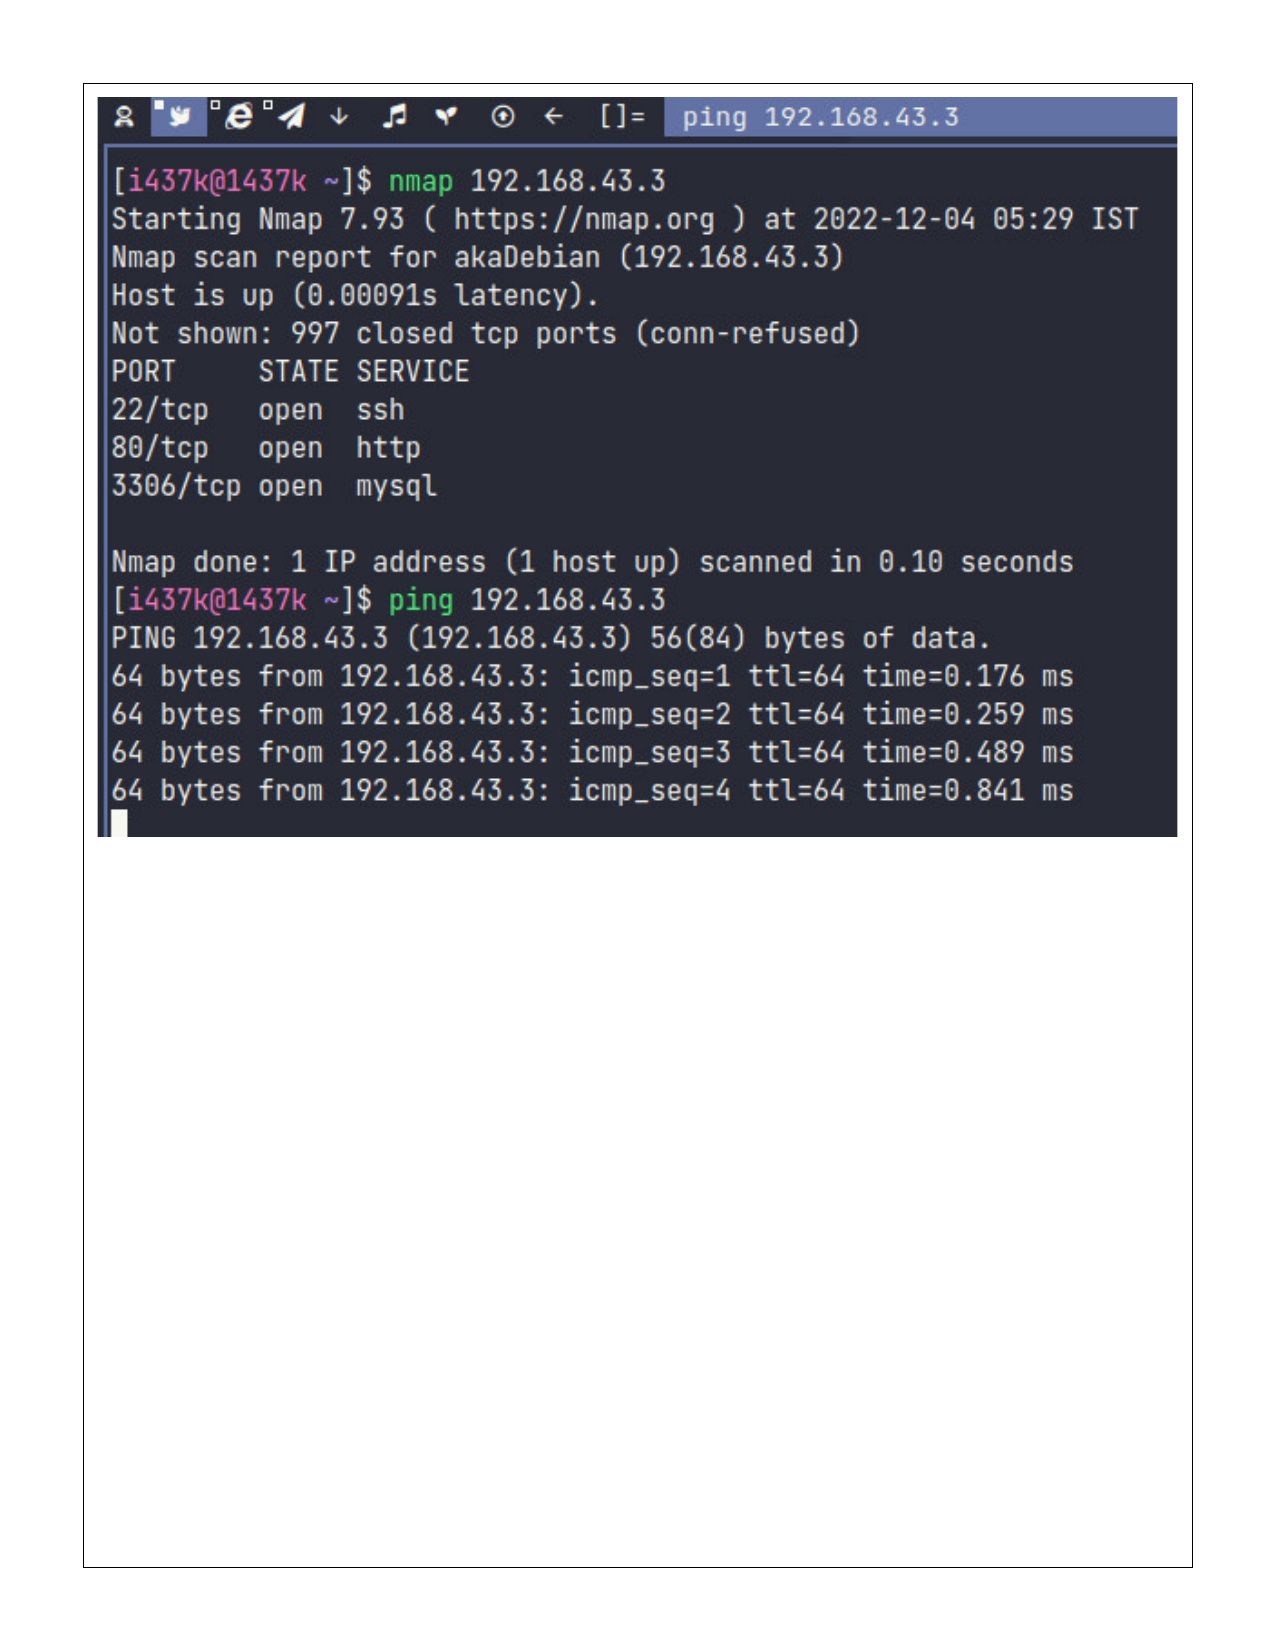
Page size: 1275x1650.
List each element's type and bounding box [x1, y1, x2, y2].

picture [97, 97, 1178, 837]
